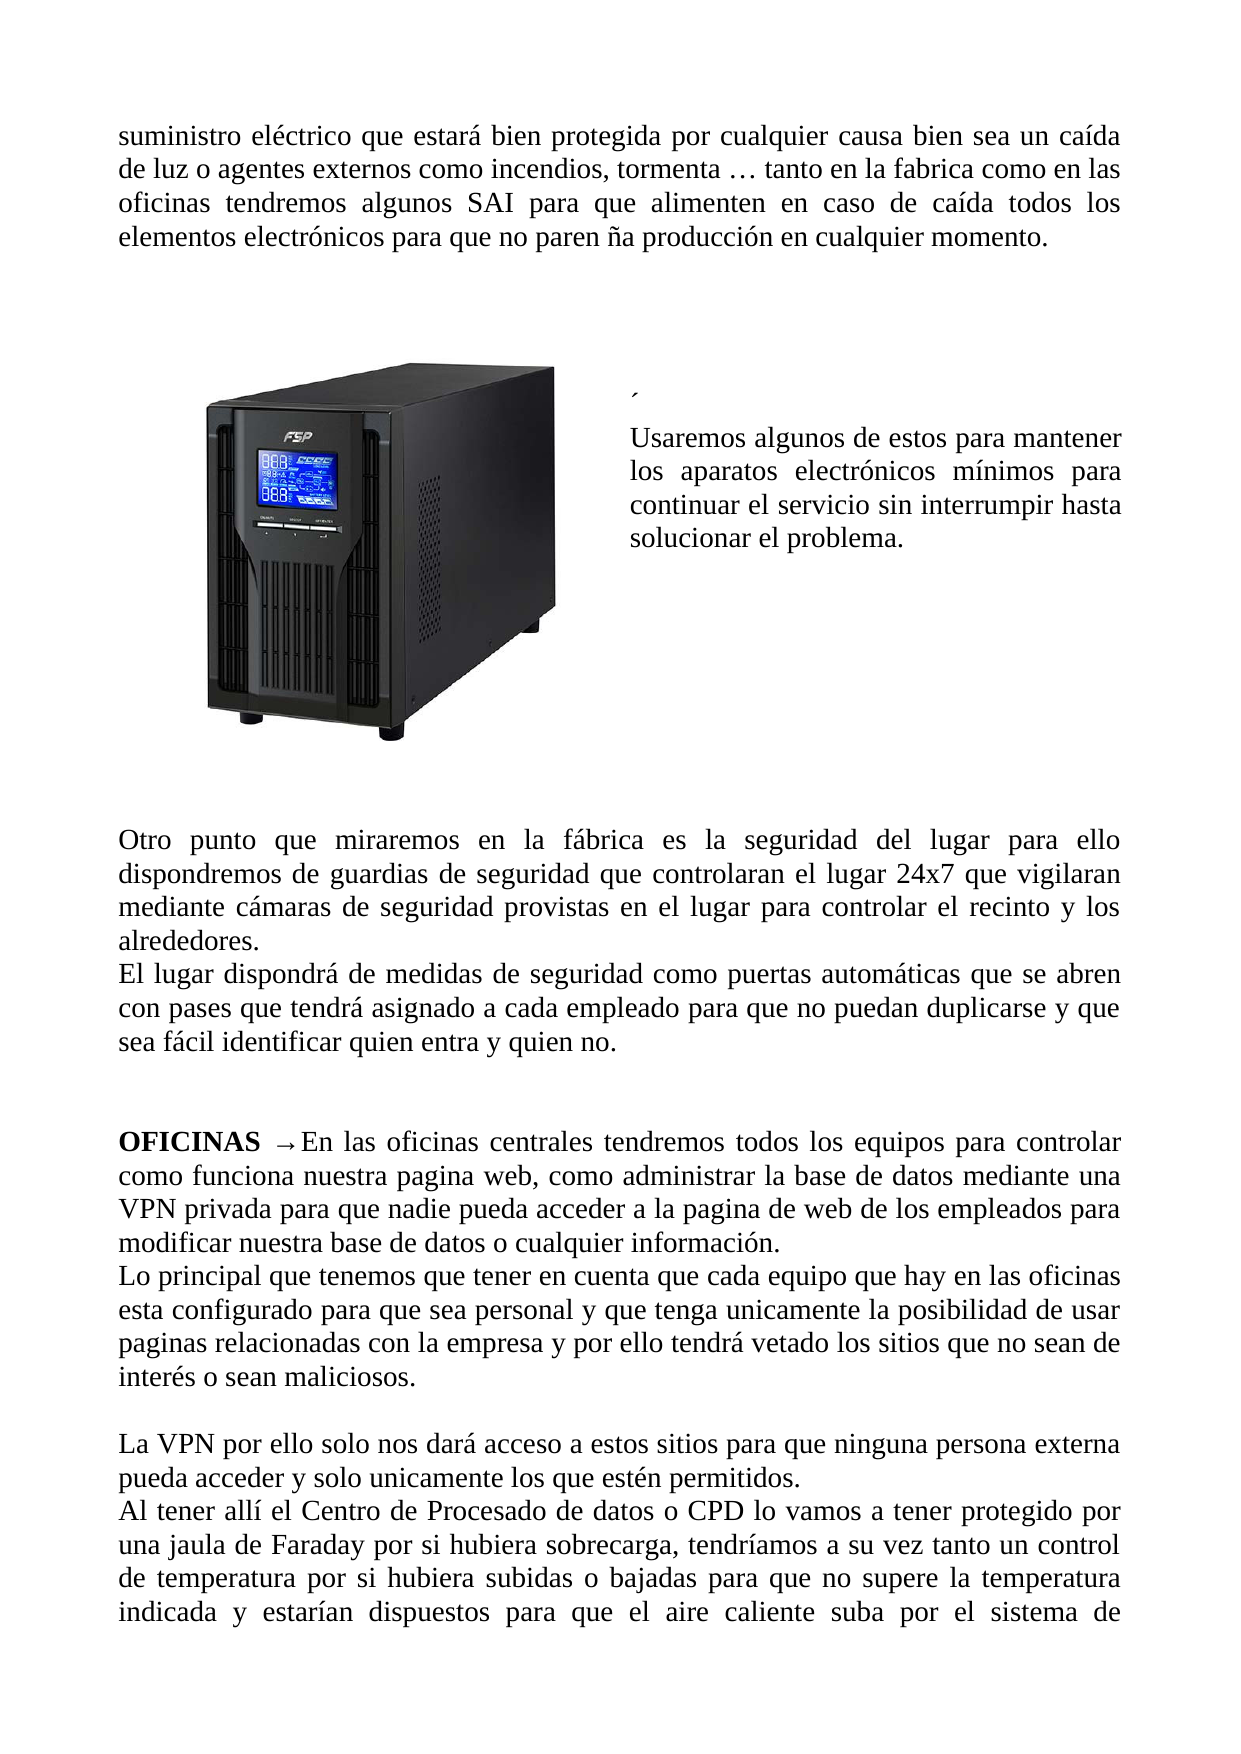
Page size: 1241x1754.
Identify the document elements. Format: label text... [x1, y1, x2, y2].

text Usaremos algunos de estos para mantener los aparatos electrónicos mínimos para continuar el servicio sin interrumpir hasta solucionar el problema. [630, 420, 1122, 554]
text Al tener allí el Centro de Procesado de datos o CPD lo vamos a tener protegido por una jaula de Faraday por si hubiera sobrecarga, tendríamos a su vez tanto un control de temperatura por si hubiera subidas o bajadas para que no supere la temperatura indicada y estarían dispuestos para que el aire caliente suba por el sistema de [118, 1493, 1122, 1627]
text La VPN por ello solo nos dará acceso a estos sitios para que ninguna persona externa pueda acceder y solo unicamente los que estén permitidos. [118, 1426, 1122, 1493]
picture [128, 301, 630, 803]
text suministro eléctrico que estará bien protegida por cualquier causa bien sea un caída de luz o agentes externos como incendios, tormenta … tanto en la fabrica como en las oficinas tendremos algunos SAI para que alimenten en caso de caída todos los elementos electrónicos para que no paren ña producción en cualquier momento. [118, 118, 1122, 252]
text ´ [630, 386, 1122, 420]
text ´ [118, 386, 128, 420]
text Lo principal que tenemos que tener en cuenta que cada equipo que hay en las oficinas esta configurado para que sea personal y que tenga unicamente la posibilidad de usar paginas relacionadas con la empresa y por ello tendrá vetado los sitios que no sean de interés o sean maliciosos. [118, 1258, 1122, 1393]
text Otro punto que miraremos en la fábrica es la seguridad del lugar para ello dispondremos de guardias de seguridad que controlaran el lugar 24x7 que vigilaran mediante cámaras de seguridad provistas en el lugar para controlar el recinto y los alrededores. [118, 822, 1122, 957]
text OFICINAS →En las oficinas centrales tendremos todos los equipos para controlar como funciona nuestra pagina web, como administrar la base de datos mediante una VPN privada para que nadie pueda acceder a la pagina de web de los empleados para modificar nuestra base de datos o cualquier información. [118, 1124, 1122, 1258]
text El lugar dispondrá de medidas de seguridad como puertas automáticas que se abren con pases que tendrá asignado a cada empleado para que no puedan duplicarse y que sea fácil identificar quien entra y quien no. [118, 957, 1122, 1057]
